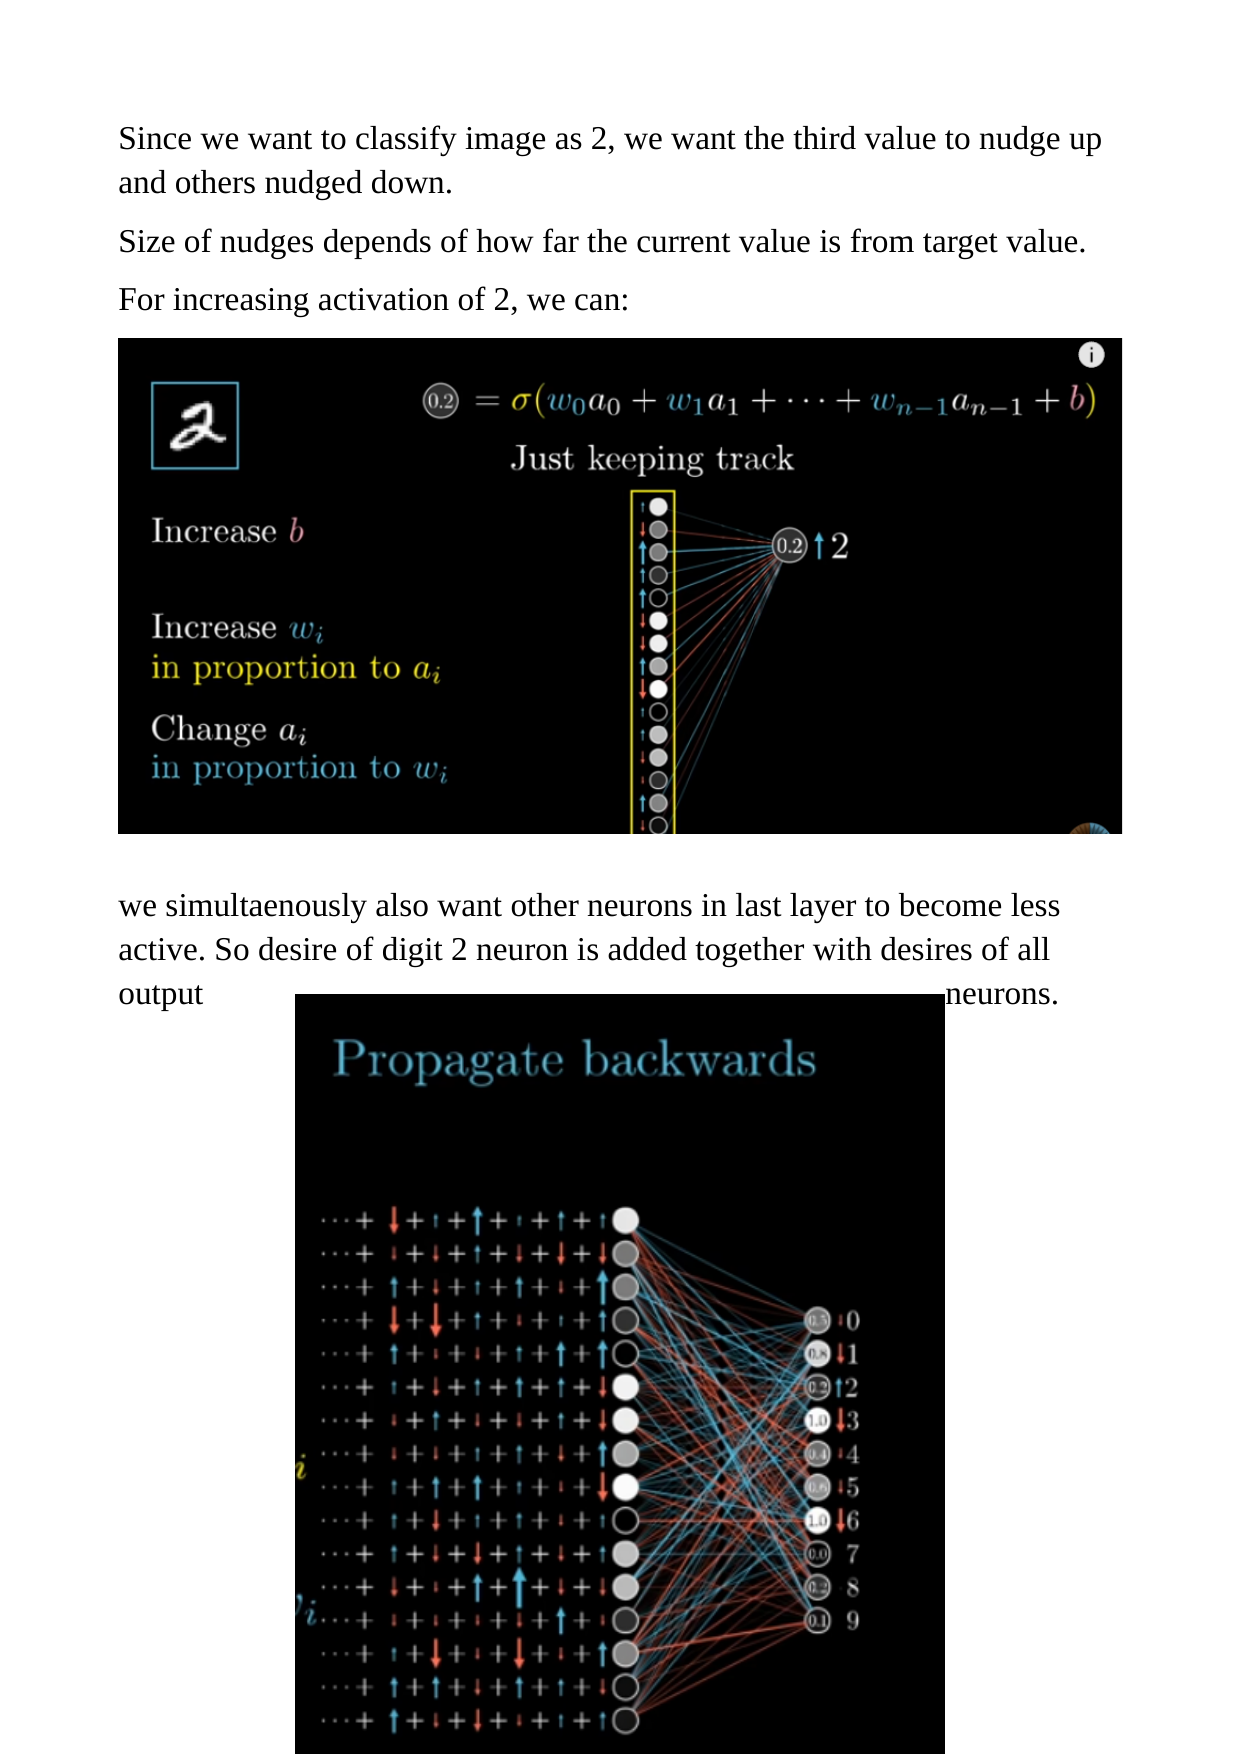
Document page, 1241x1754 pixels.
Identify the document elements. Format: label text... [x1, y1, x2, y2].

text Size of nudges depends of how far the current value is from target value. [118, 221, 1122, 259]
text we simultaenously also want other neurons in last layer to become less active. So desire of digit 2 neuron is added together with desires of all output neurons. [118, 886, 1122, 1012]
text For increasing activation of 2, we can: [118, 279, 1122, 318]
text Since we want to classify image as 2, we want the third value to nudge up and others nudged down. [118, 118, 1122, 201]
